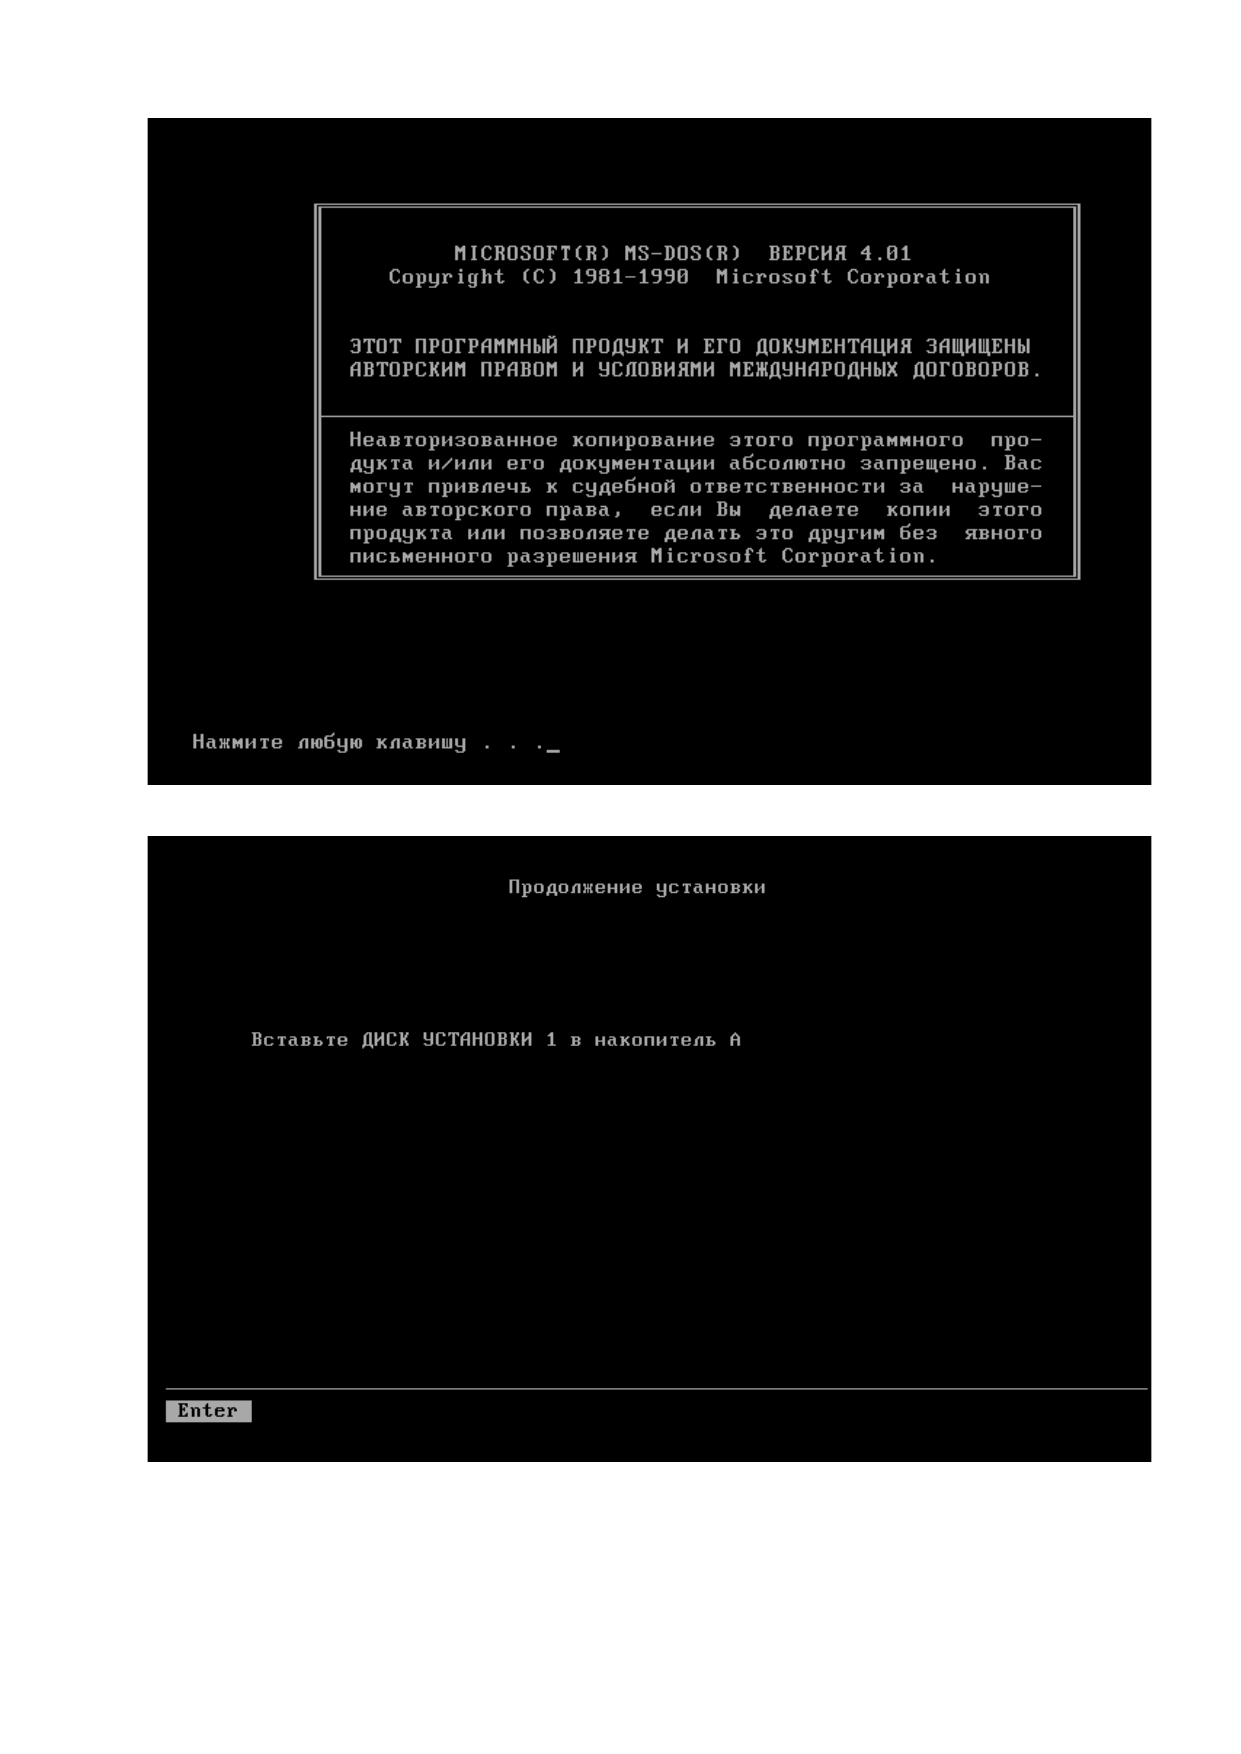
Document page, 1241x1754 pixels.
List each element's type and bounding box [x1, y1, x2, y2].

picture [147, 836, 1152, 1462]
picture [147, 118, 1152, 785]
